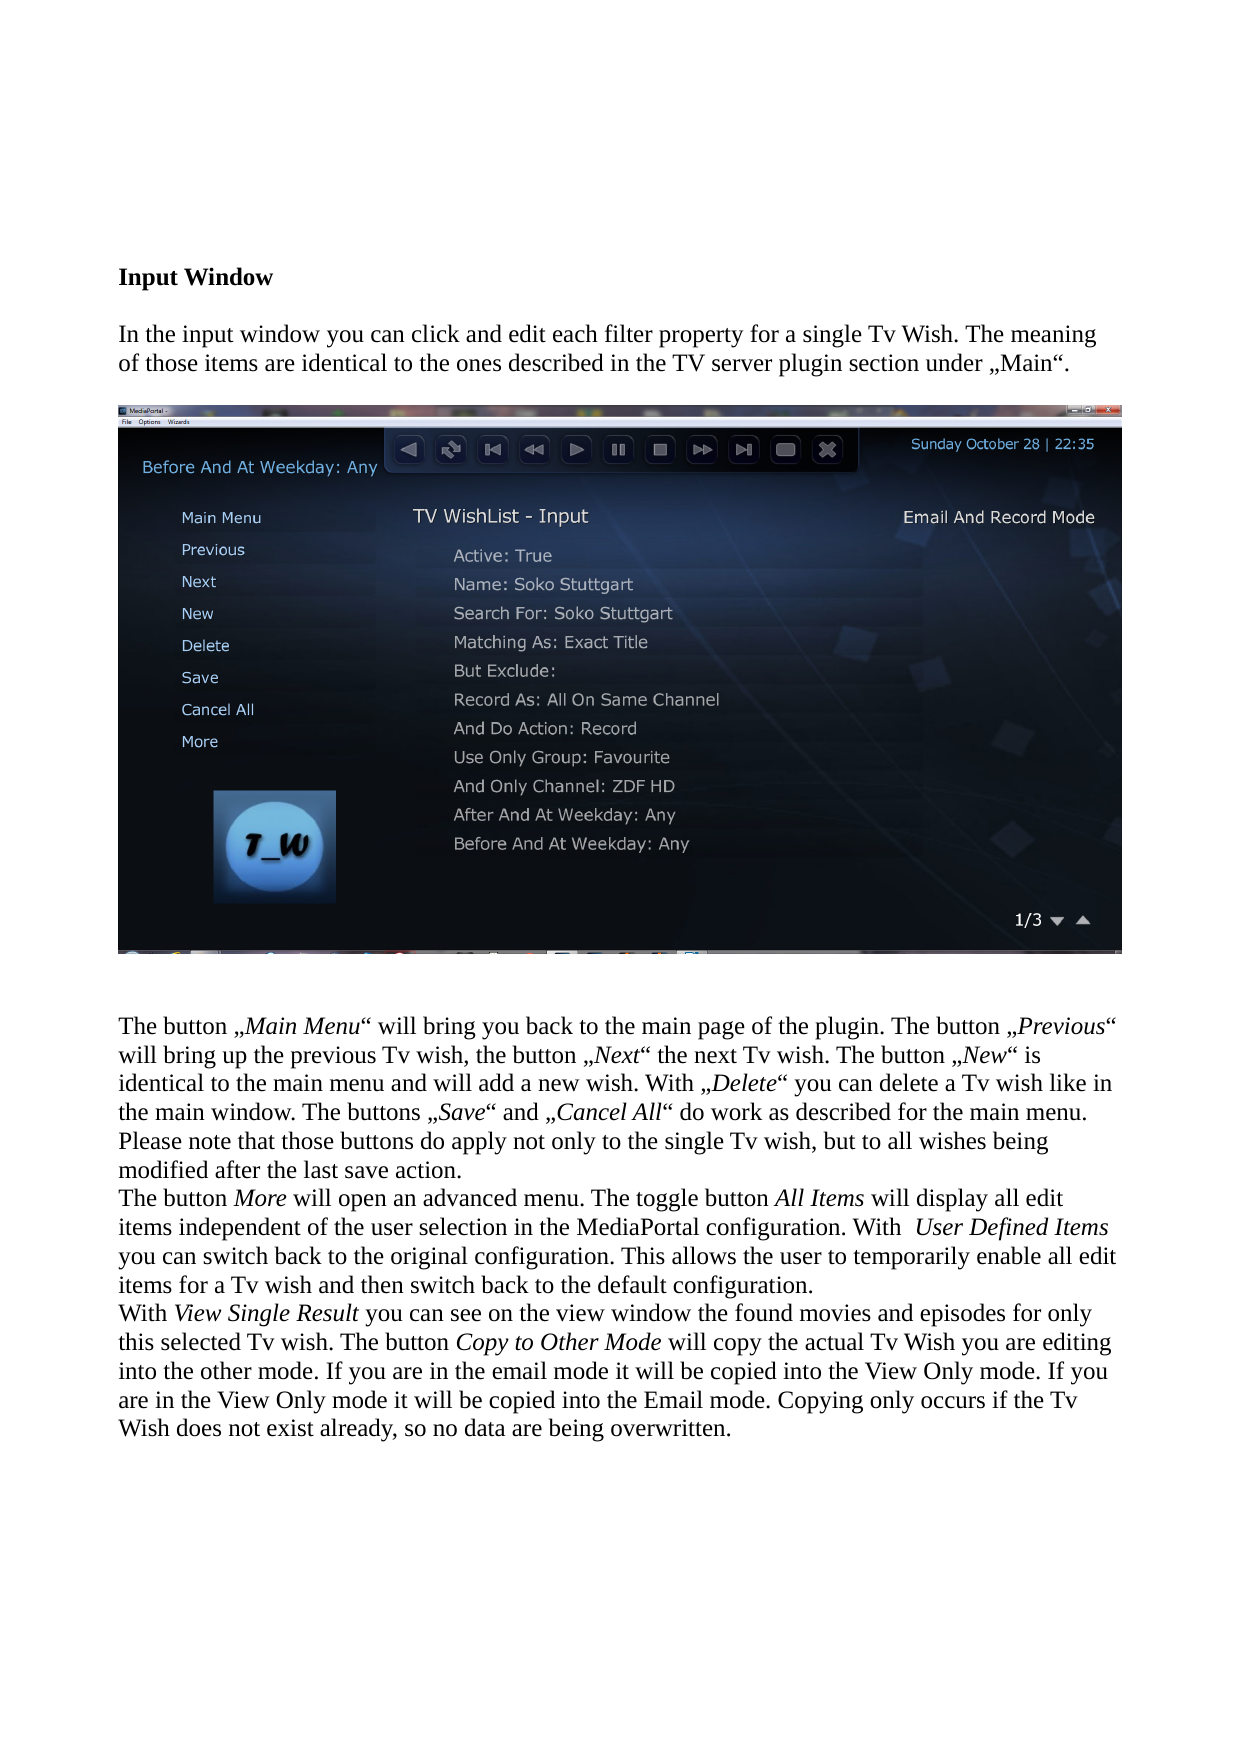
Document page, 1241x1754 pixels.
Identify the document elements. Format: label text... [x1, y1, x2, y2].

text In the input window you can click and edit each filter property for a single Tv Wish. The meaning of those items are identical to the ones described in the TV server plugin section under „Main“. [118, 319, 1122, 377]
text Input Window [118, 262, 1122, 291]
text The button More will open an advanced menu. The toggle button All Items will display all edit items independent of the user selection in the MediaPortal configuration. With User Defined Items you can switch back to the original configuration. This allows the user to temporarily enable all edit items for a Tv wish and then switch back to the default configuration. [118, 1183, 1122, 1298]
text The button „Main Menu“ will bring you back to the main page of the plugin. The button „Previous“ will bring up the previous Tv wish, the button „Next“ the next Tv wish. The button „New“ is identical to the main menu and will add a new wish. With „Delete“ you can delete a Tv wish like in the main window. The buttons „Save“ and „Cancel All“ do work as described for the main menu. Please note that those buttons do apply not only to the single Tv wish, but to all wishes being modified after the last save action. [118, 1011, 1122, 1183]
text With View Single Result you can see on the view window the found movies and episodes for only this selected Tv wish. The button Copy to Other Mode will copy the actual Tv Wish you are editing into the other mode. If you are in the email mode it will be copied into the View Only mode. If you are in the View Only mode it will be copied into the Email mode. Copying only occurs if the Tv Wish does not exist already, so no data are being overwritten. [118, 1298, 1122, 1442]
picture [118, 405, 1122, 954]
